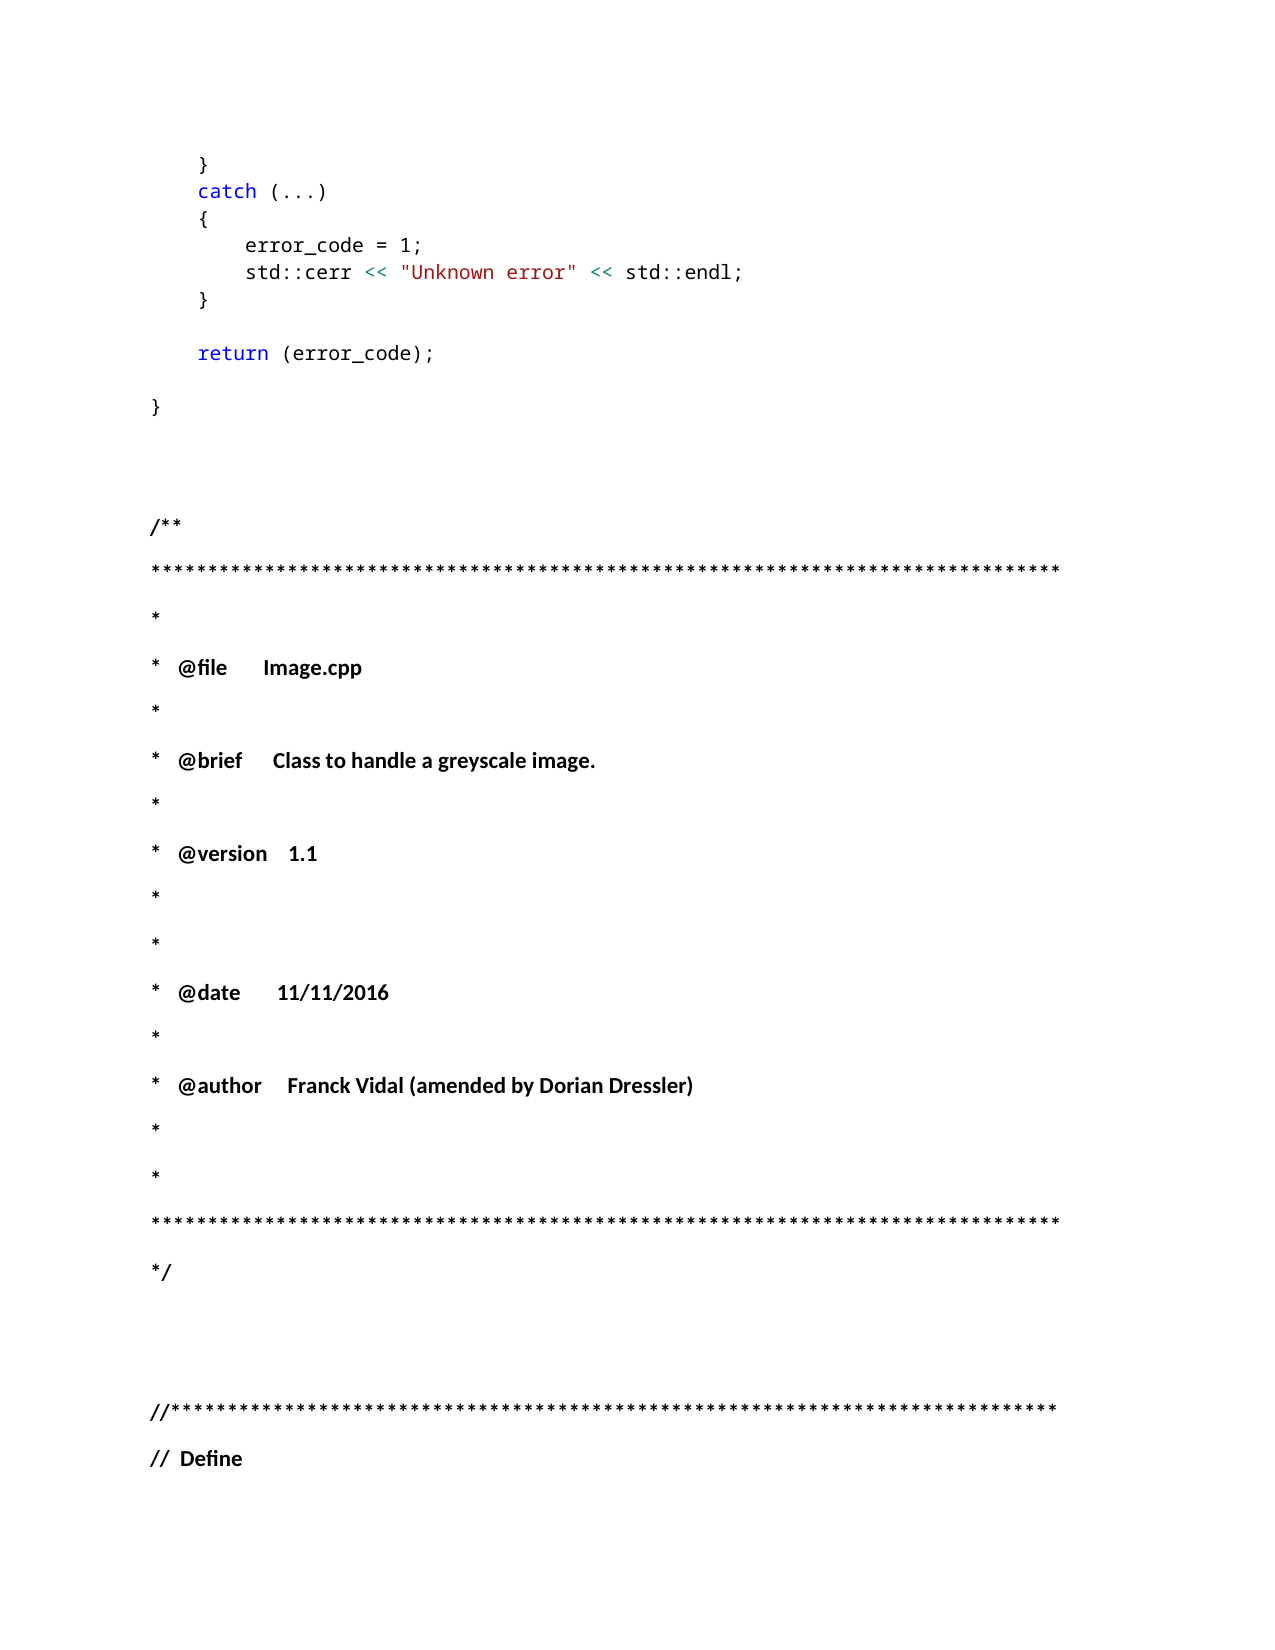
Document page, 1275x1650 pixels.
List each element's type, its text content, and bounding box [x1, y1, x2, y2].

text * [150, 1118, 1125, 1146]
text std::cerr << "Unknown error" << std::endl; [150, 258, 1125, 285]
text error_code = 1; [150, 231, 1125, 258]
text * [150, 699, 1125, 727]
text * [150, 606, 1125, 634]
text } [150, 285, 1125, 312]
text { [150, 204, 1125, 231]
text */ [150, 1258, 1125, 1286]
text * [150, 792, 1125, 820]
text * [150, 885, 1125, 913]
text * @file Image.cpp [150, 653, 1125, 681]
text } [150, 393, 1125, 420]
text return (error_code); [150, 339, 1125, 366]
text * @version 1.1 [150, 839, 1125, 867]
text * [150, 932, 1125, 960]
text * [150, 1025, 1125, 1053]
text // Define [150, 1444, 1125, 1472]
text * @brief Class to handle a greyscale image. [150, 746, 1125, 774]
text } [150, 150, 1125, 177]
text ******************************************************************************** [150, 559, 1125, 587]
text //****************************************************************************** [150, 1398, 1125, 1426]
text ******************************************************************************** [150, 1211, 1125, 1239]
text * @date 11/11/2016 [150, 978, 1125, 1007]
text * @author Franck Vidal (amended by Dorian Dressler) [150, 1072, 1125, 1100]
text * [150, 1165, 1125, 1193]
text /** [150, 513, 1125, 541]
text catch (...) [150, 177, 1125, 204]
